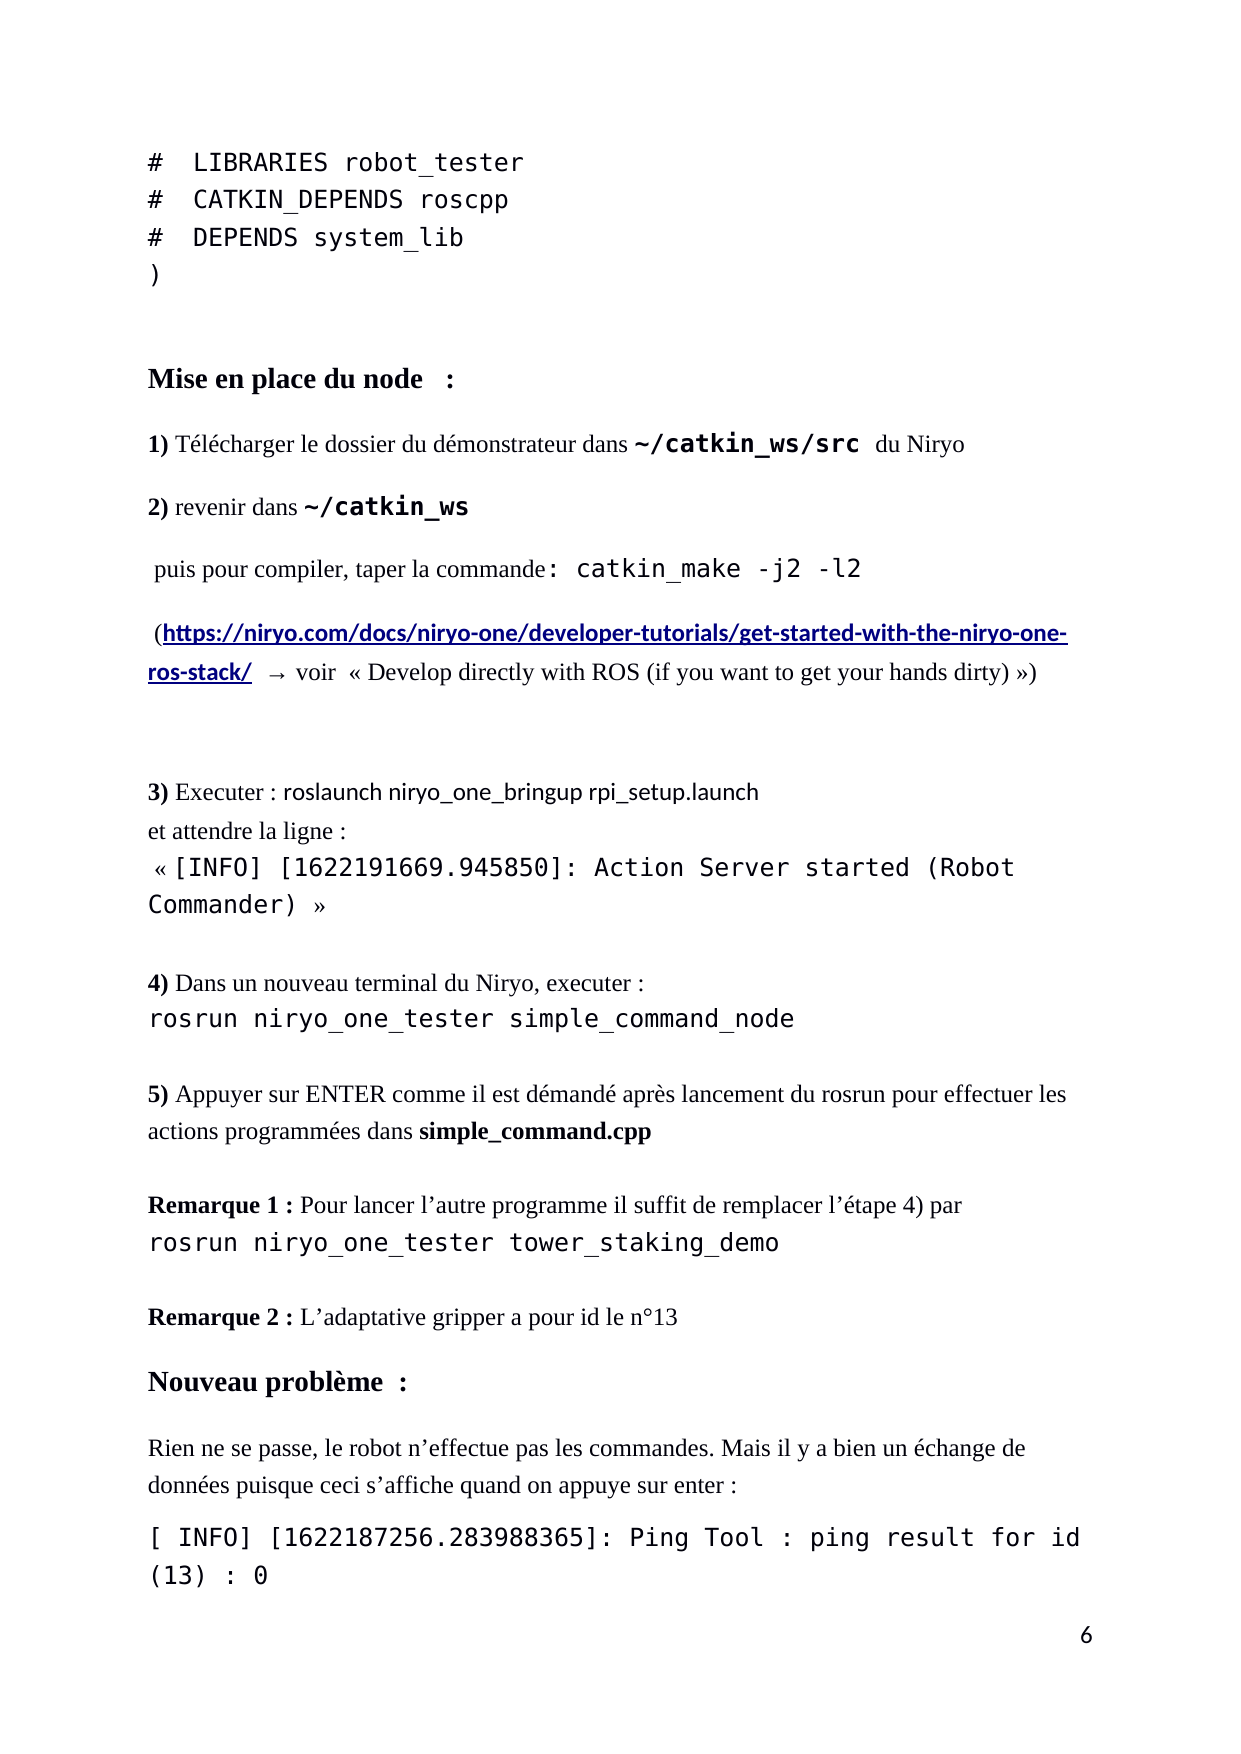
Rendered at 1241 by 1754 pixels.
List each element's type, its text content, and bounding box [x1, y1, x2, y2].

text puis pour compiler, taper la commande: catkin_make -j2 -l2 [148, 554, 1092, 584]
text 4) Dans un nouveau terminal du Niryo, executer : [148, 968, 1092, 996]
text # DEPENDS system_lib [148, 223, 1092, 252]
text 5) Appuyer sur ENTER comme il est démandé après lancement du rosrun pour effectuer les actions programmées dans simple_command.cpp [148, 1079, 1092, 1145]
text # LIBRARIES robot_tester [148, 148, 1092, 177]
text « [INFO] [1622191669.945850]: Action Server started (Robot Commander) » [148, 853, 1092, 920]
text 3) Executer : roslaunch niryo_one_bringup rpi_setup.launch [148, 777, 1092, 807]
text Nouveau problème : [148, 1364, 1092, 1398]
text Rien ne se passe, le robot n’effectue pas les commandes. Mais il y a bien un échange de données puisque ceci s’affiche quand on appuye sur enter : [148, 1433, 1092, 1498]
text 1) Télécharger le dossier du démonstrateur dans ~/catkin_ws/src du Niryo [148, 429, 1092, 458]
text Remarque 1 : Pour lancer l’autre programme il suffit de remplacer l’étape 4) par [148, 1191, 1092, 1219]
text Remarque 2 : L’adaptative gripper a pour id le n°13 [148, 1302, 1092, 1331]
text et attendre la ligne : [148, 816, 1092, 844]
text rosrun niryo_one_tester simple_command_node [148, 1005, 1092, 1034]
text ) [148, 261, 1092, 290]
text [ INFO] [1622187256.283988365]: Ping Tool : ping result for id (13) : 0 [148, 1523, 1092, 1590]
text 2) revenir dans ~/catkin_ws [148, 492, 1092, 521]
text rosrun niryo_one_tester tower_staking_demo [148, 1228, 1092, 1257]
text # CATKIN_DEPENDS roscpp [148, 185, 1092, 214]
text (https://niryo.com/docs/niryo-one/developer-tutorials/get-started-with-the-niryo-one-ros-stack/ → voir « Develop directly with ROS (if you want to get your hands dirty) ») [148, 617, 1092, 687]
text Mise en place du node : [148, 361, 1092, 394]
